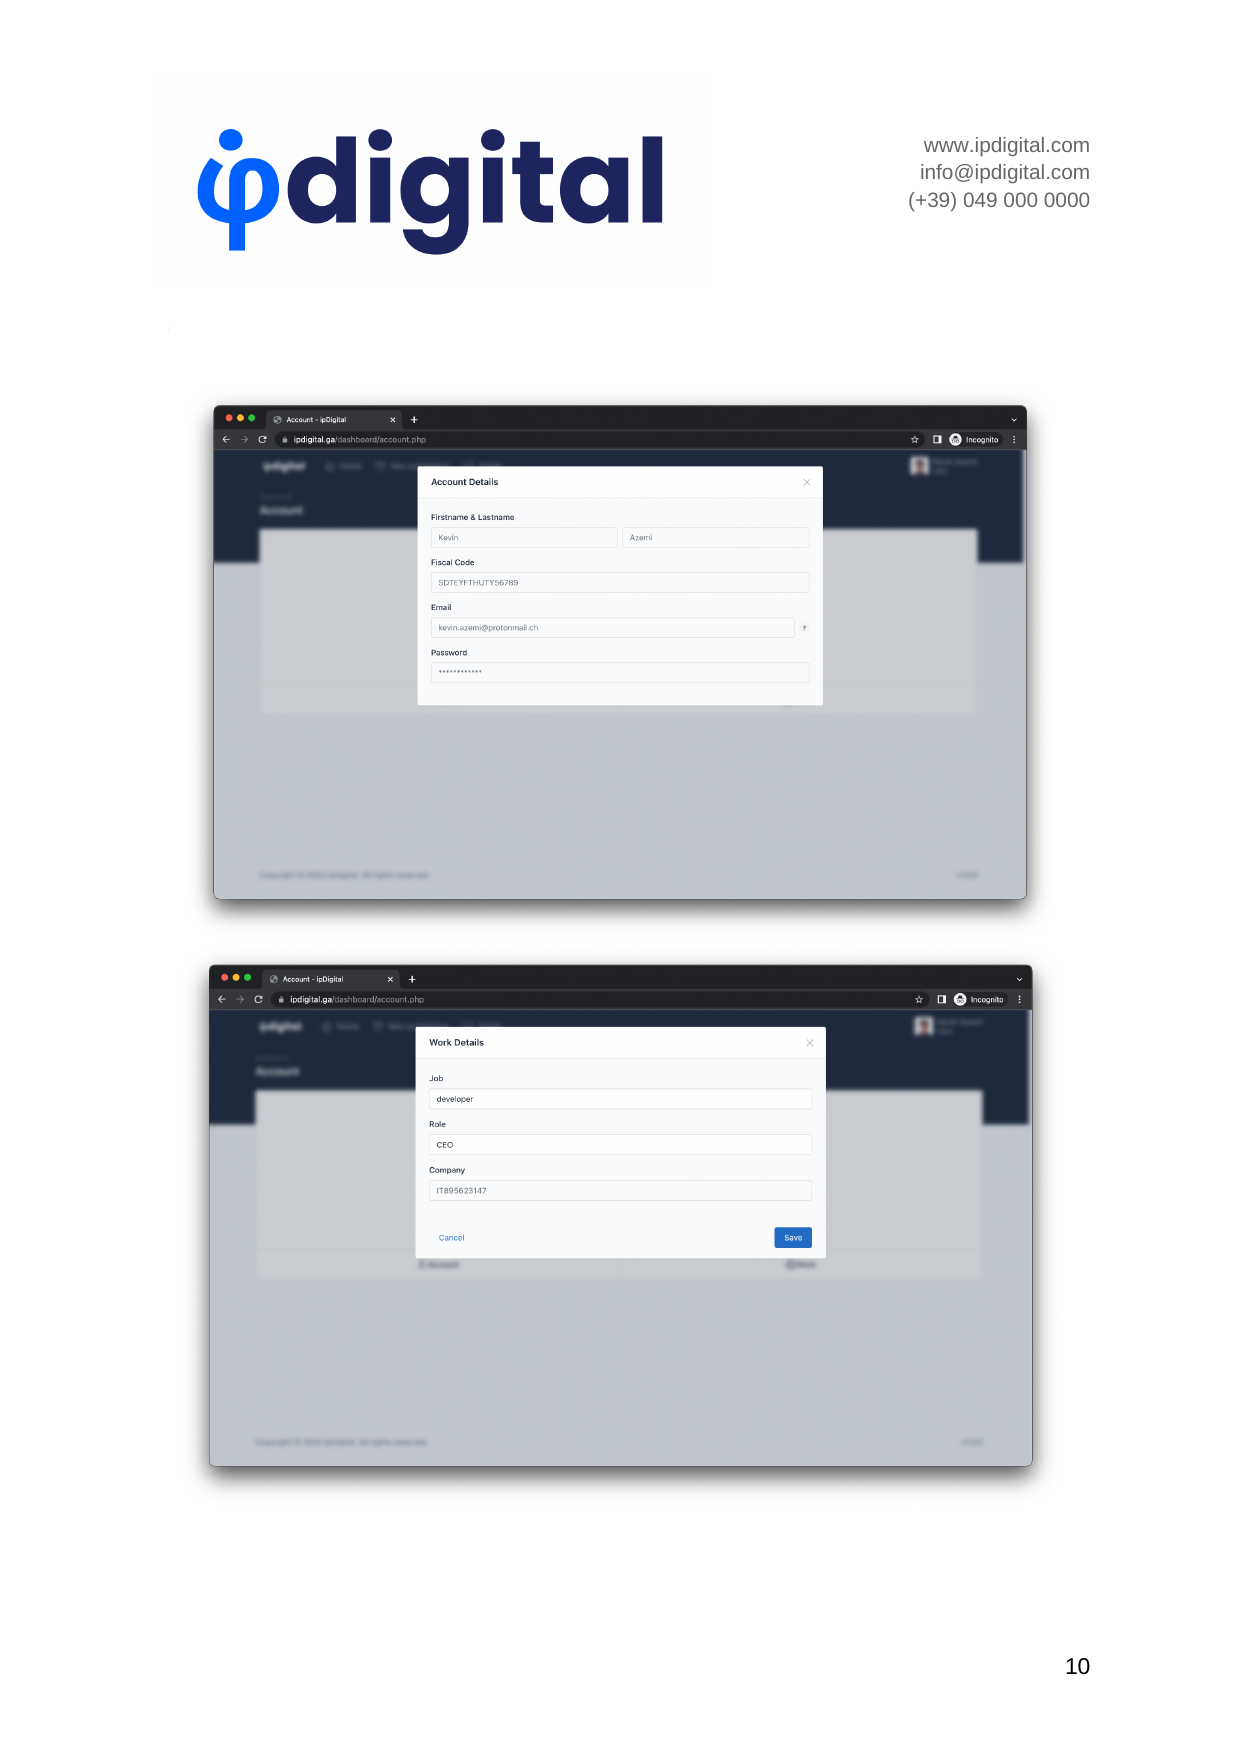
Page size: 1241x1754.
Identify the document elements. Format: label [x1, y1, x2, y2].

picture [177, 943, 1064, 1508]
picture [153, 78, 709, 285]
picture [182, 384, 1058, 940]
